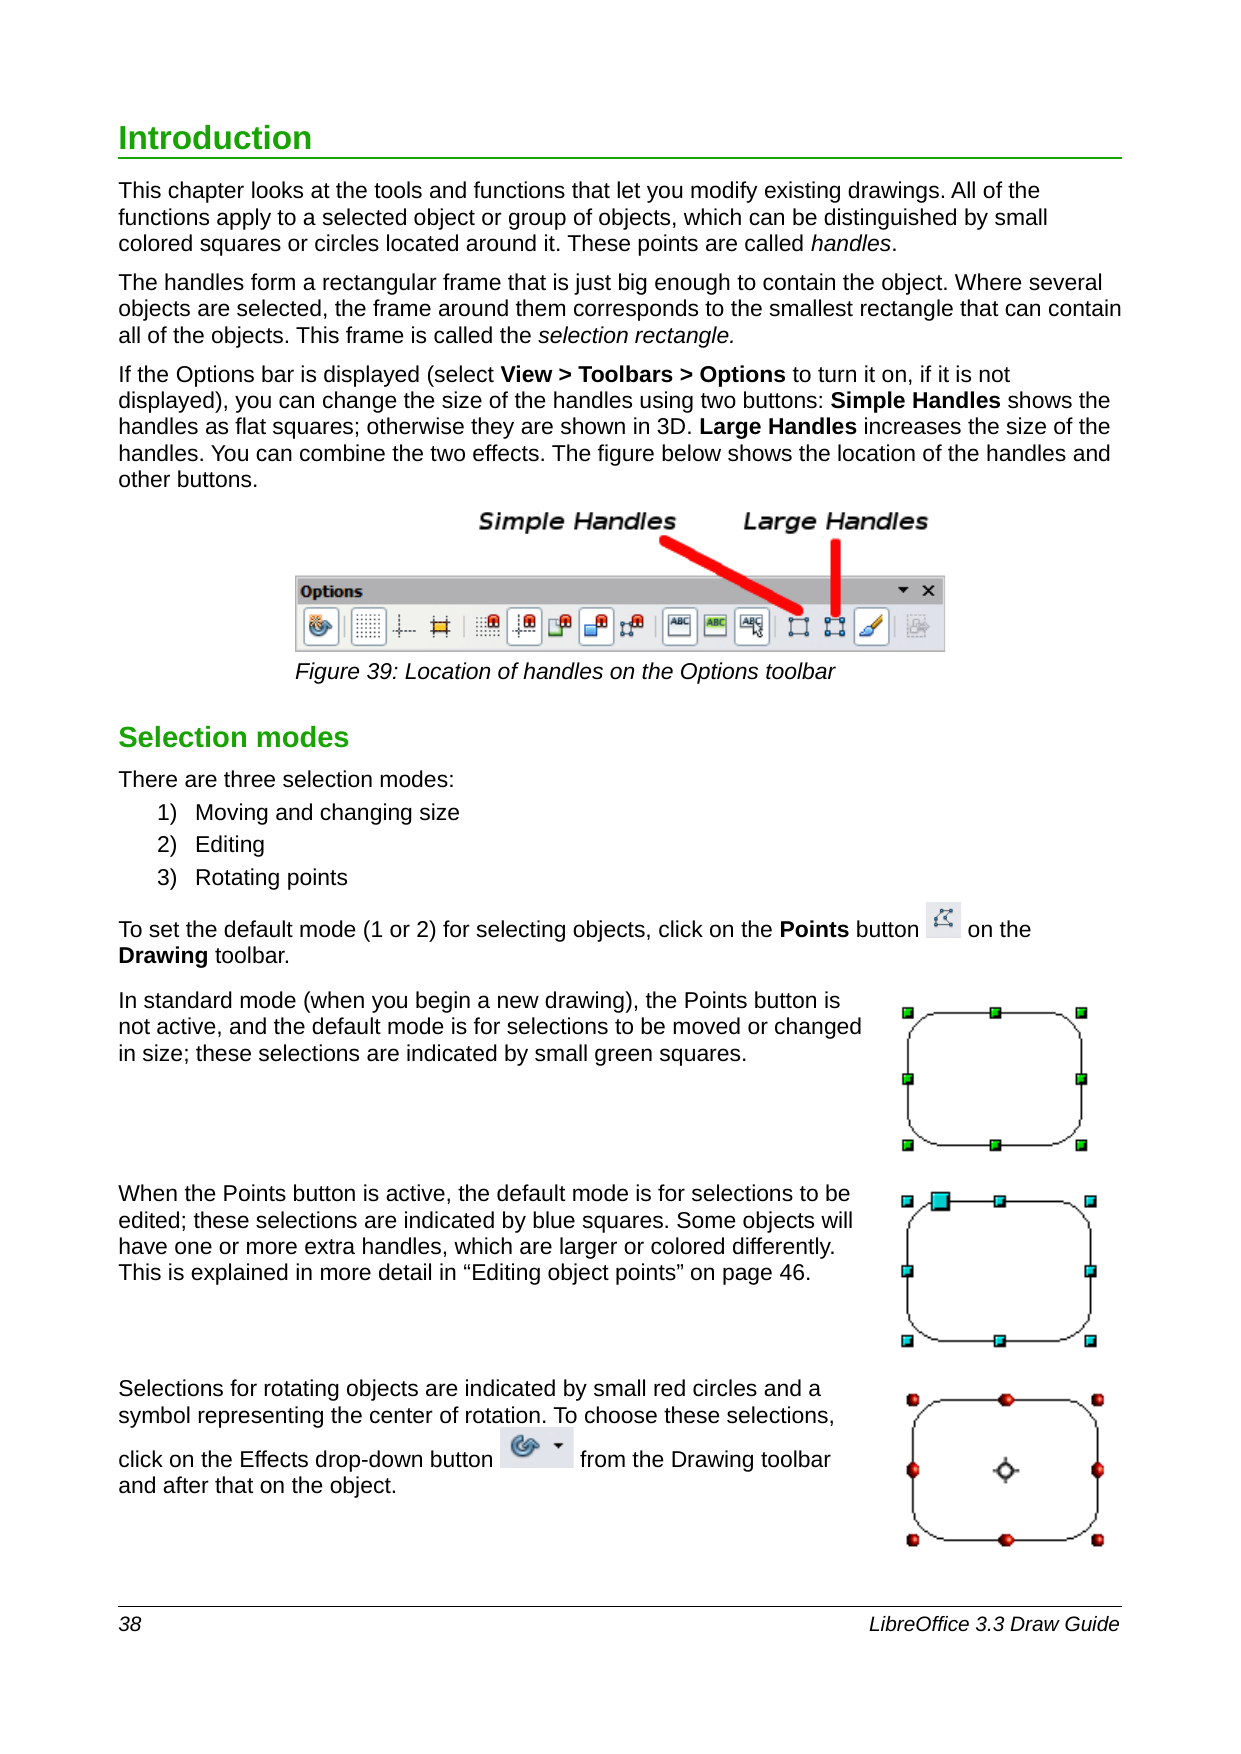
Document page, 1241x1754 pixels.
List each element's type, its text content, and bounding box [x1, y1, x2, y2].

text The handles form a rectangular frame that is just big enough to contain the object. Where several objects are selected, the frame around them corresponds to the smallest rectangle that can contain all of the objects. This frame is called the selection rectangle. [118, 269, 1122, 348]
text This chapter looks at the tools and functions that let you modify existing drawings. All of the functions apply to a selected object or group of objects, which can be distinguished by small colored squares or circles located around it. These points are called handles. [118, 177, 1122, 257]
subtitle Selection modes [118, 720, 1122, 754]
text Figure 39: Location of handles on the Options toolbar [295, 658, 945, 685]
table_cell [875, 1174, 1122, 1369]
text If the Options bar is displayed (select View > Toolbars > Options to turn it on, if it is not displayed), you can change the size of the handles using two buttons: Simple Handles shows the handles as flat squares; otherwise they are shown in 3D. Large Handles increases the size of the handles. You can combine the two effects. The figure below shows the location of the handles and other buttons. [118, 361, 1122, 492]
list Moving and changing size [177, 799, 1122, 825]
table_cell Selections for rotating objects are indicated by small red circles and a symbol representing the center of rotation. To choose these selections, click on the Effects drop-down button from the Drawing toolbar and after that on the object. [118, 1369, 875, 1571]
table_cell [875, 1369, 1122, 1571]
table_header In standard mode (when you begin a new drawing), the Points button is not active, and the default mode is for selections to be moved or changed in size; these selections are indicated by small green squares. [118, 981, 875, 1174]
list Editing [177, 831, 1122, 858]
picture [500, 1427, 574, 1468]
picture [925, 902, 962, 938]
list There are three selection modes: [118, 766, 1122, 792]
picture [886, 1180, 1111, 1358]
text To set the default mode (1 or 2) for selecting objects, click on the Points button on the Drawing toolbar. [118, 903, 1122, 968]
list Rotating points [177, 864, 1122, 890]
table_cell When the Points button is active, the default mode is for selections to be edited; these selections are indicated by blue squares. Some objects will have one or more extra handles, which are larger or colored differently. This is explained in more detail in “Editing object points” on page 46. [118, 1174, 875, 1369]
subtitle Introduction [118, 118, 1122, 157]
table_header [875, 981, 1122, 1174]
picture [886, 1375, 1120, 1559]
picture [886, 987, 1104, 1163]
picture [295, 505, 946, 652]
